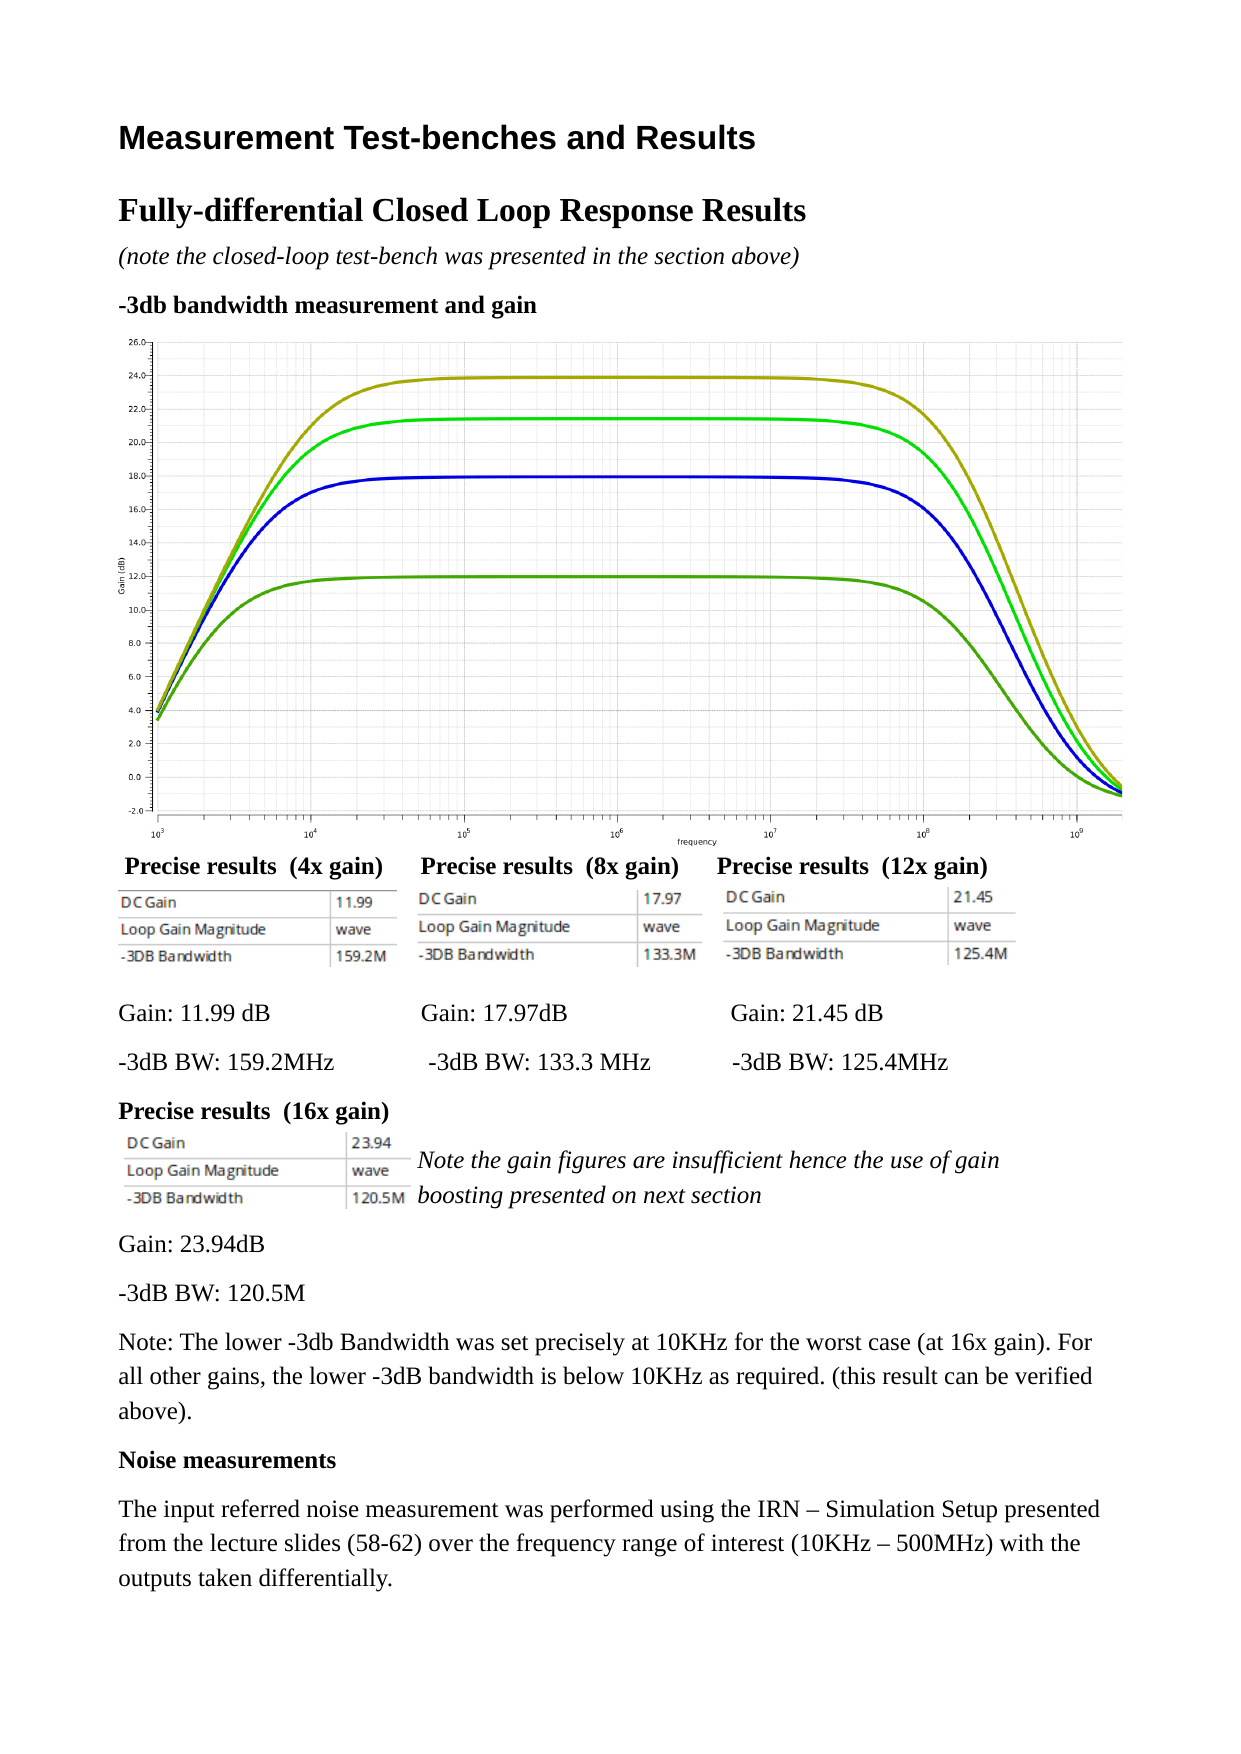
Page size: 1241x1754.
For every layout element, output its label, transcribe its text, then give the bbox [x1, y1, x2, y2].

picture [417, 890, 703, 967]
text -3dB BW: 120.5M [118, 1278, 1122, 1307]
text (note the closed-loop test-bench was presented in the section above) [118, 241, 1122, 270]
picture [118, 890, 397, 967]
text Note: The lower -3db Bandwidth was set precisely at 10KHz for the worst case (at 16x gain). For all other gains, the lower -3dB bandwidth is below 10KHz as required. (this result can be verified above). [118, 1327, 1122, 1425]
text Noise measurements [118, 1445, 1122, 1474]
text -3dB BW: 159.2MHz -3dB BW: 133.3 MHz -3dB BW: 125.4MHz [118, 1047, 1122, 1076]
text Gain: 23.94dB [118, 1229, 1122, 1258]
picture [118, 339, 1123, 846]
picture [124, 1132, 412, 1209]
subtitle Measurement Test-benches and Results [118, 118, 1122, 157]
text Precise results (16x gain) [118, 1096, 1122, 1125]
text Note the gain figures are insufficient hence the use of gain boosting presented on next section [412, 1145, 1122, 1208]
text Gain: 11.99 dB Gain: 17.97dB Gain: 21.45 dB [118, 998, 1122, 1027]
text -3db bandwidth measurement and gain [118, 290, 1122, 319]
subtitle Fully-differential Closed Loop Response Results [118, 190, 1122, 229]
text The input referred noise measurement was performed using the IRN – Simulation Setup presented from the lecture slides (58-62) over the frequency range of interest (10KHz – 500MHz) with the outputs taken differentially. [118, 1494, 1122, 1592]
text Precise results (4x gain) Precise results (8x gain) Precise results (12x gain) [118, 846, 1122, 880]
picture [723, 887, 1016, 965]
